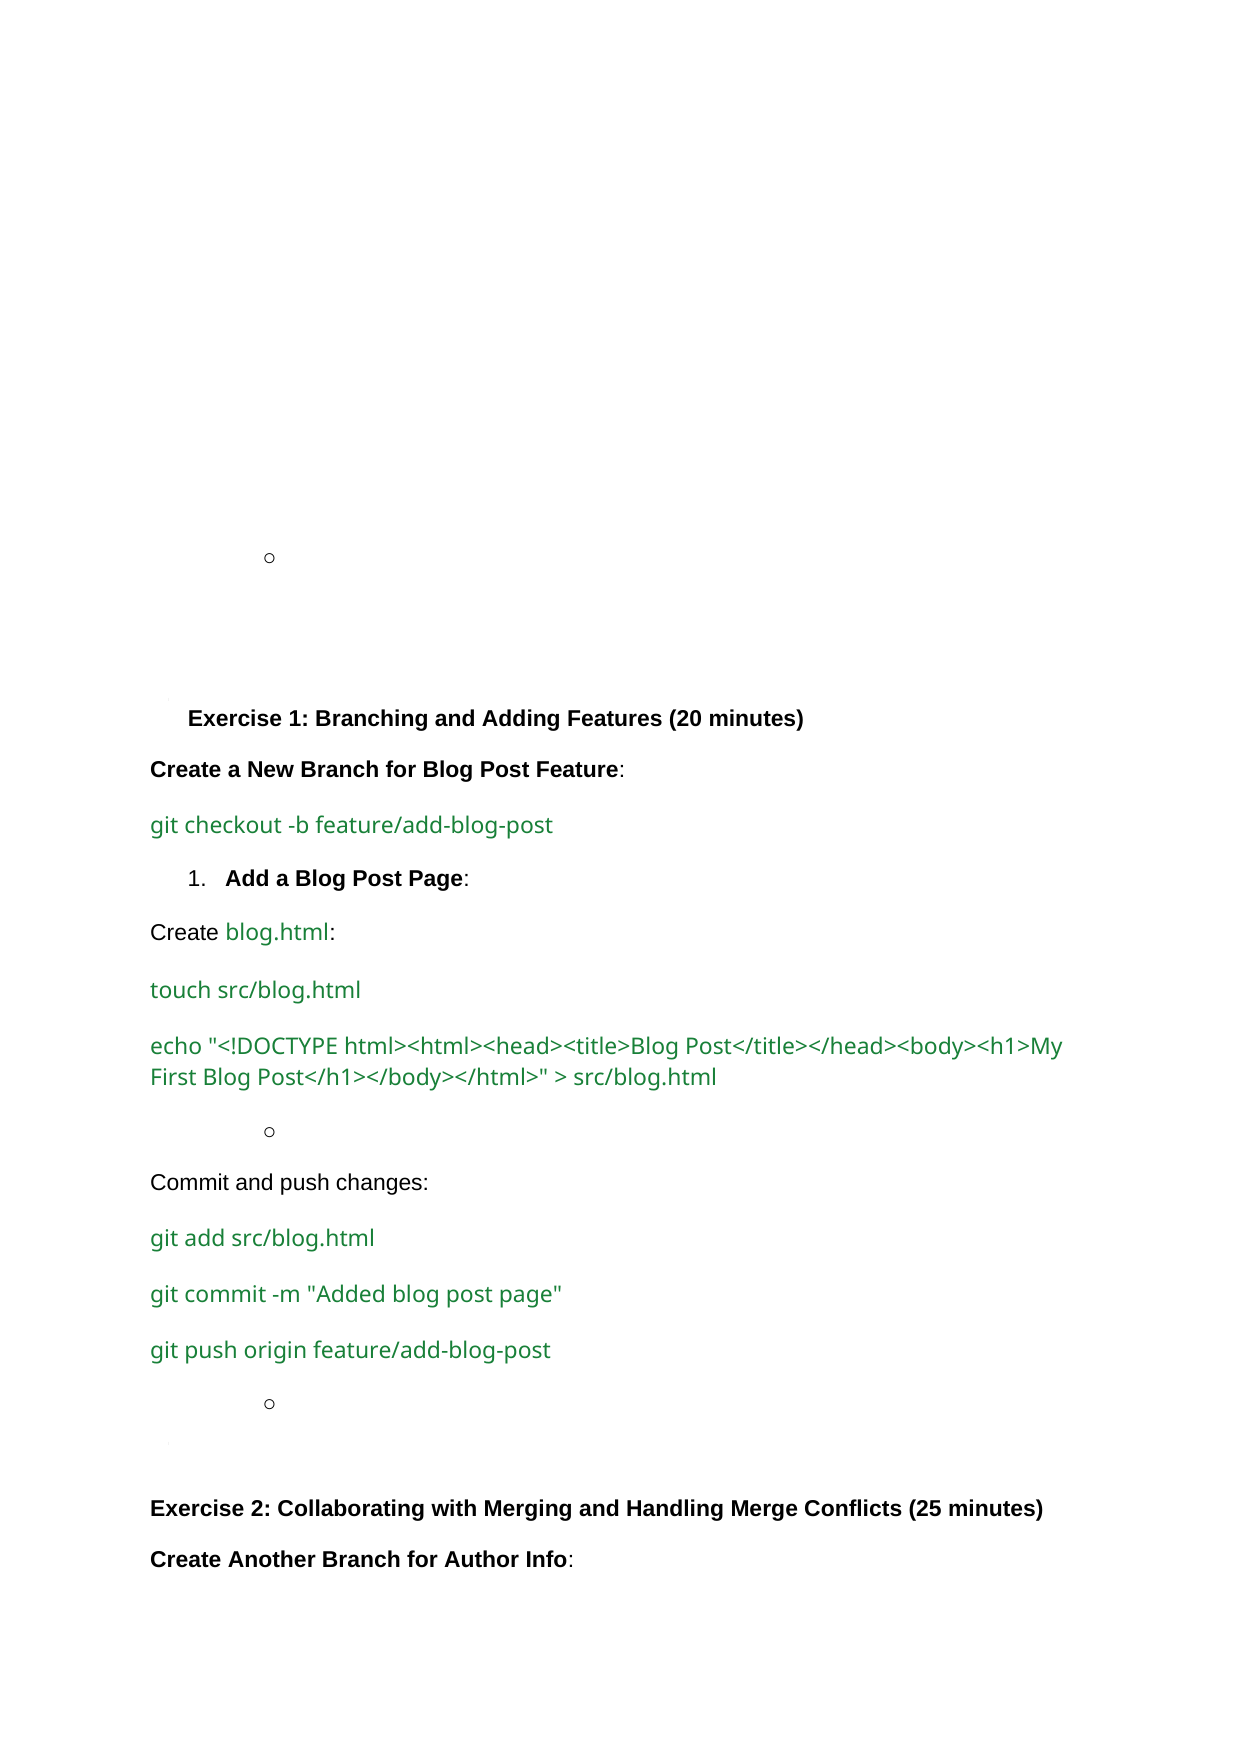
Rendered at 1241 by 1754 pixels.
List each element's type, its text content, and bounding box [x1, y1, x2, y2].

text git push origin feature/add-blog-post [150, 1334, 1090, 1365]
text Create a New Branch for Blog Post Feature: git checkout -b feature/add-blog-post [150, 756, 1090, 840]
text Exercise 1: Branching and Adding Features (20 minutes) [150, 698, 1090, 731]
text Create blog.html: touch src/blog.html [150, 916, 1090, 1005]
subtitle Exercise 2: Collaborating with Merging and Handling Merge Conflicts (25 minutes) [150, 1495, 1090, 1521]
list Add a Blog Post Page: [187, 865, 1090, 891]
text Create Another Branch for Author Info: [150, 1546, 1090, 1599]
text echo "<!DOCTYPE html><html><head><title>Blog Post</title></head><body><h1>My First Blog Post</h1></body></html>" > src/blog.html [150, 1030, 1090, 1093]
text git commit -m "Added blog post page" [150, 1278, 1090, 1309]
text Commit and push changes: git add src/blog.html [150, 1169, 1090, 1253]
